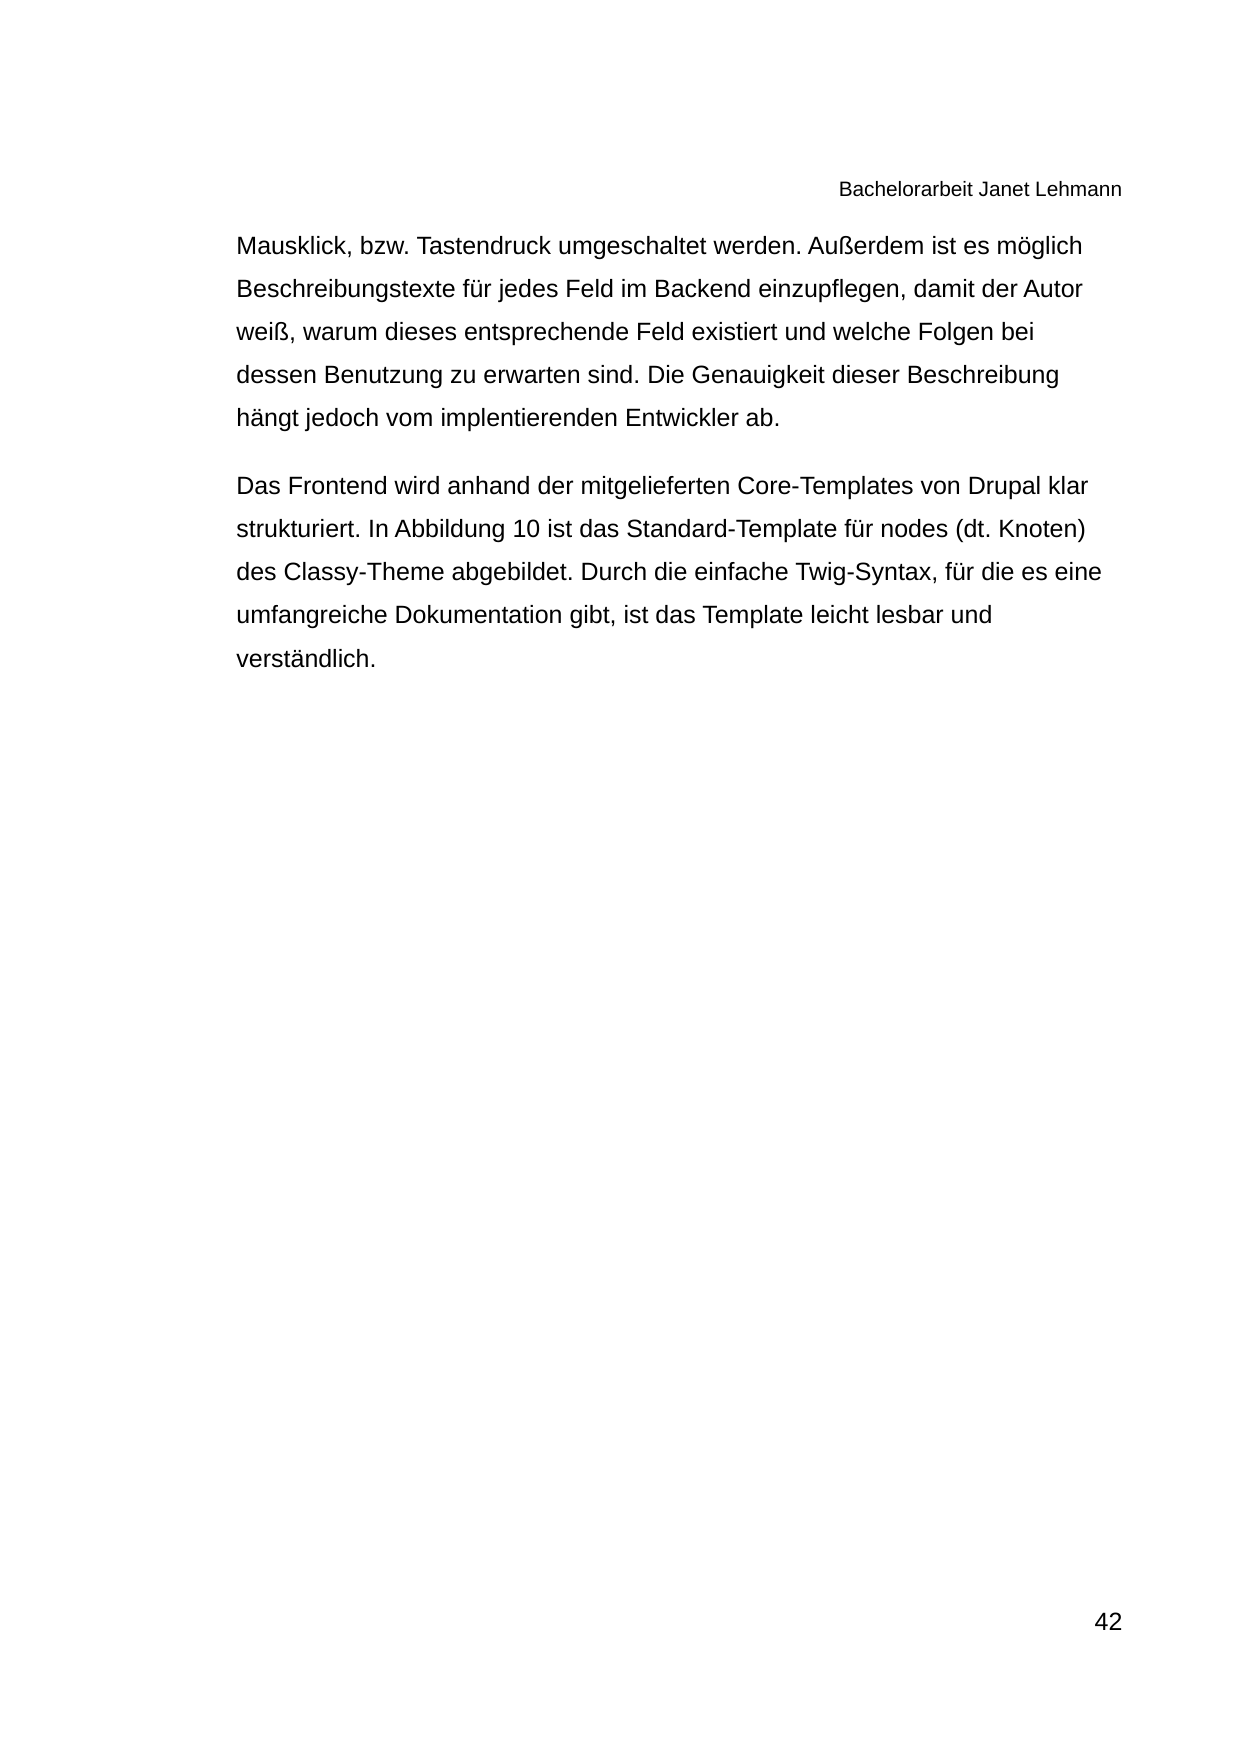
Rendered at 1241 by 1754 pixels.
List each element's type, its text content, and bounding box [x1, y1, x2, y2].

text Das Frontend wird anhand der mitgelieferten Core-Templates von Drupal klar strukturiert. In Abbildung 10 ist das Standard-Template für nodes (dt. Knoten) des Classy-Theme abgebildet. Durch die einfache Twig-Syntax, für die es eine umfangreiche Dokumentation gibt, ist das Template leicht lesbar und verständlich. [236, 471, 1122, 672]
text Mausklick, bzw. Tastendruck umgeschaltet werden. Außerdem ist es möglich Beschreibungstexte für jedes Feld im Backend einzupflegen, damit der Autor weiß, warum dieses entsprechende Feld existiert und welche Folgen bei dessen Benutzung zu erwarten sind. Die Genauigkeit dieser Beschreibung hängt jedoch vom implentierenden Entwickler ab. [236, 231, 1122, 432]
